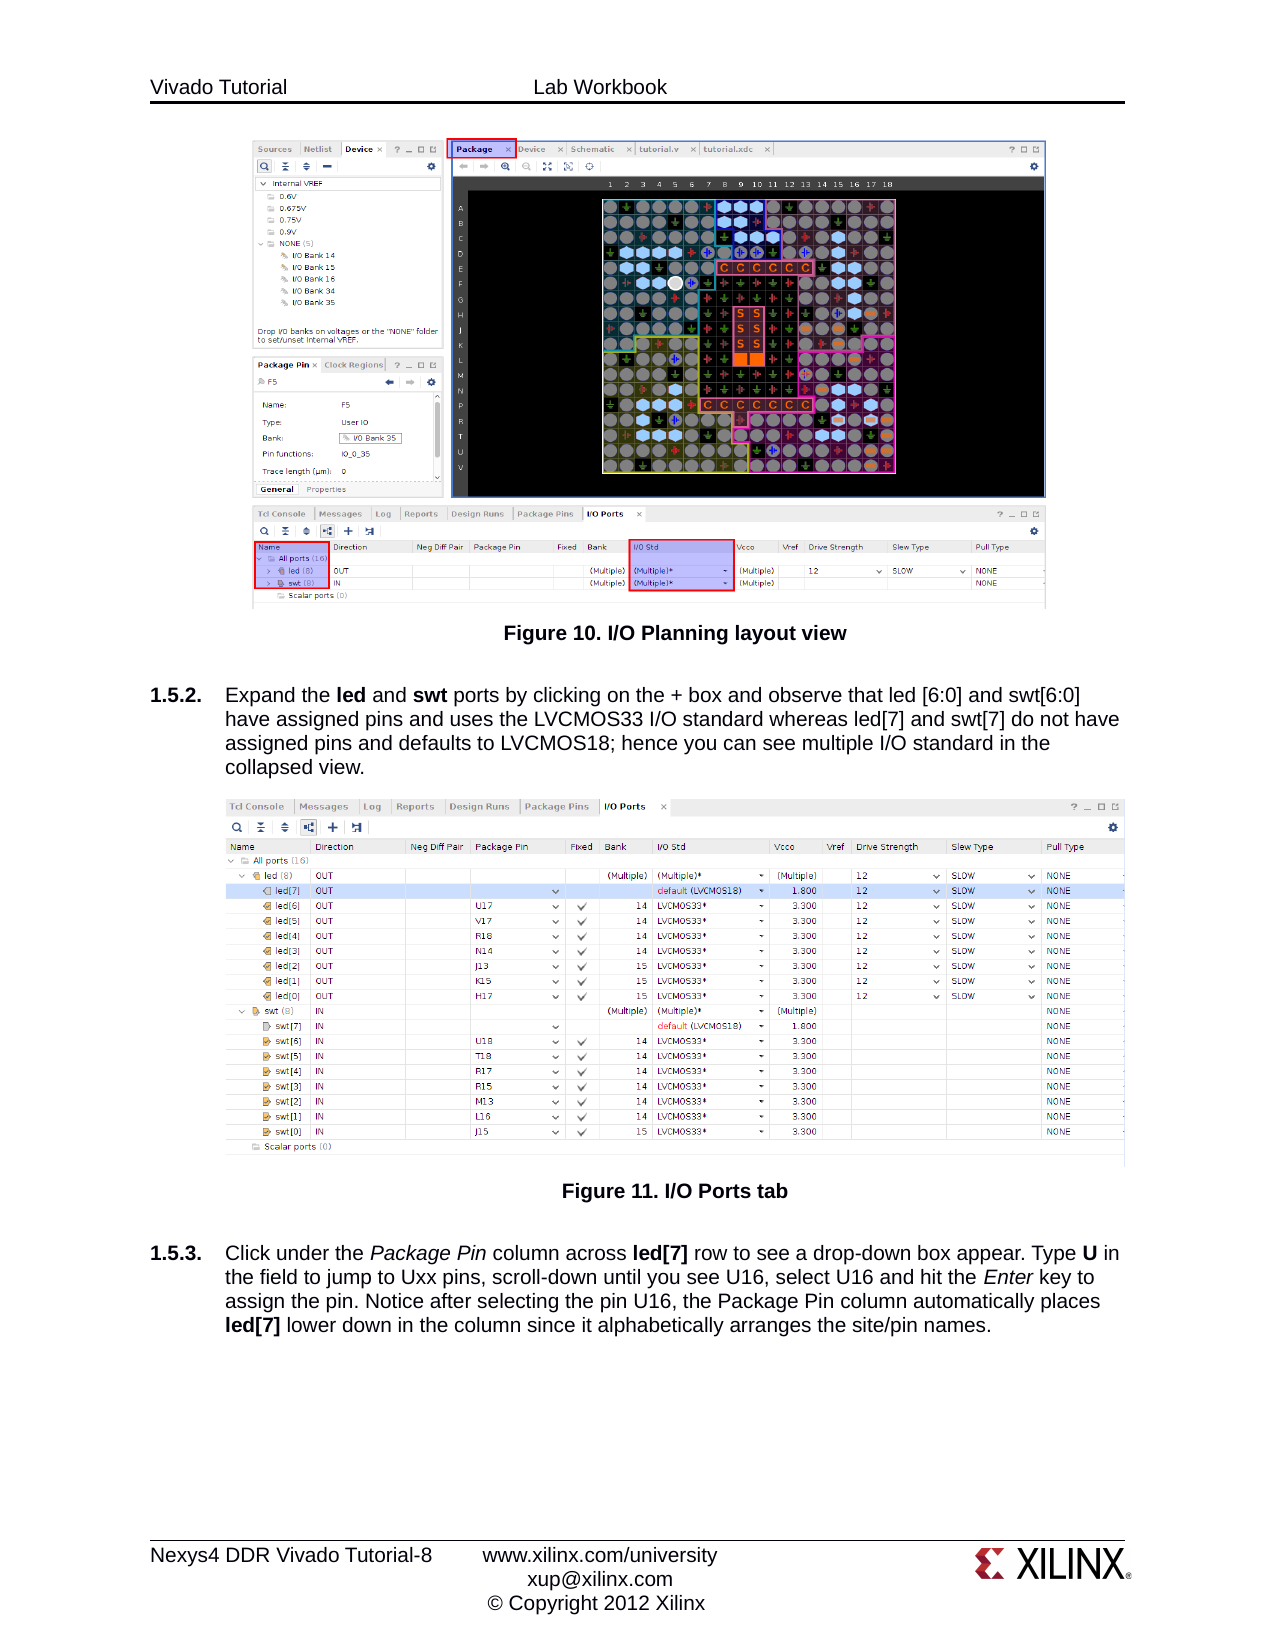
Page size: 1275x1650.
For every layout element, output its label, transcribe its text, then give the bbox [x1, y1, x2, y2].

picture [975, 1548, 1132, 1579]
picture [249, 138, 1049, 609]
picture [225, 799, 1125, 1167]
text Figure 10. I/O Planning layout view [225, 170, 1125, 645]
list Expand the led and swt ports by clicking on the + box and observe that led [6:0] and swt[6:0] have assigned pins and uses the LVCMOS33 I/O standard whereas led[7] and swt[7] do not have assigned pins and defaults to LVCMOS18; hence you can see multiple I/O standard in the collapsed view. [150, 683, 1125, 778]
text Figure 11. I/O Ports tab [225, 1179, 1125, 1203]
list Click under the Package Pin column across led[7] row to see a drop-down box appear. Type U in the field to jump to Uxx pins, scroll-down until you see U16, select U16 and hit the Enter key to assign the pin. Notice after selecting the pin U16, the Package Pin column automatically places led[7] lower down in the column since it alphabetically arranges the site/pin names. [150, 1241, 1125, 1336]
